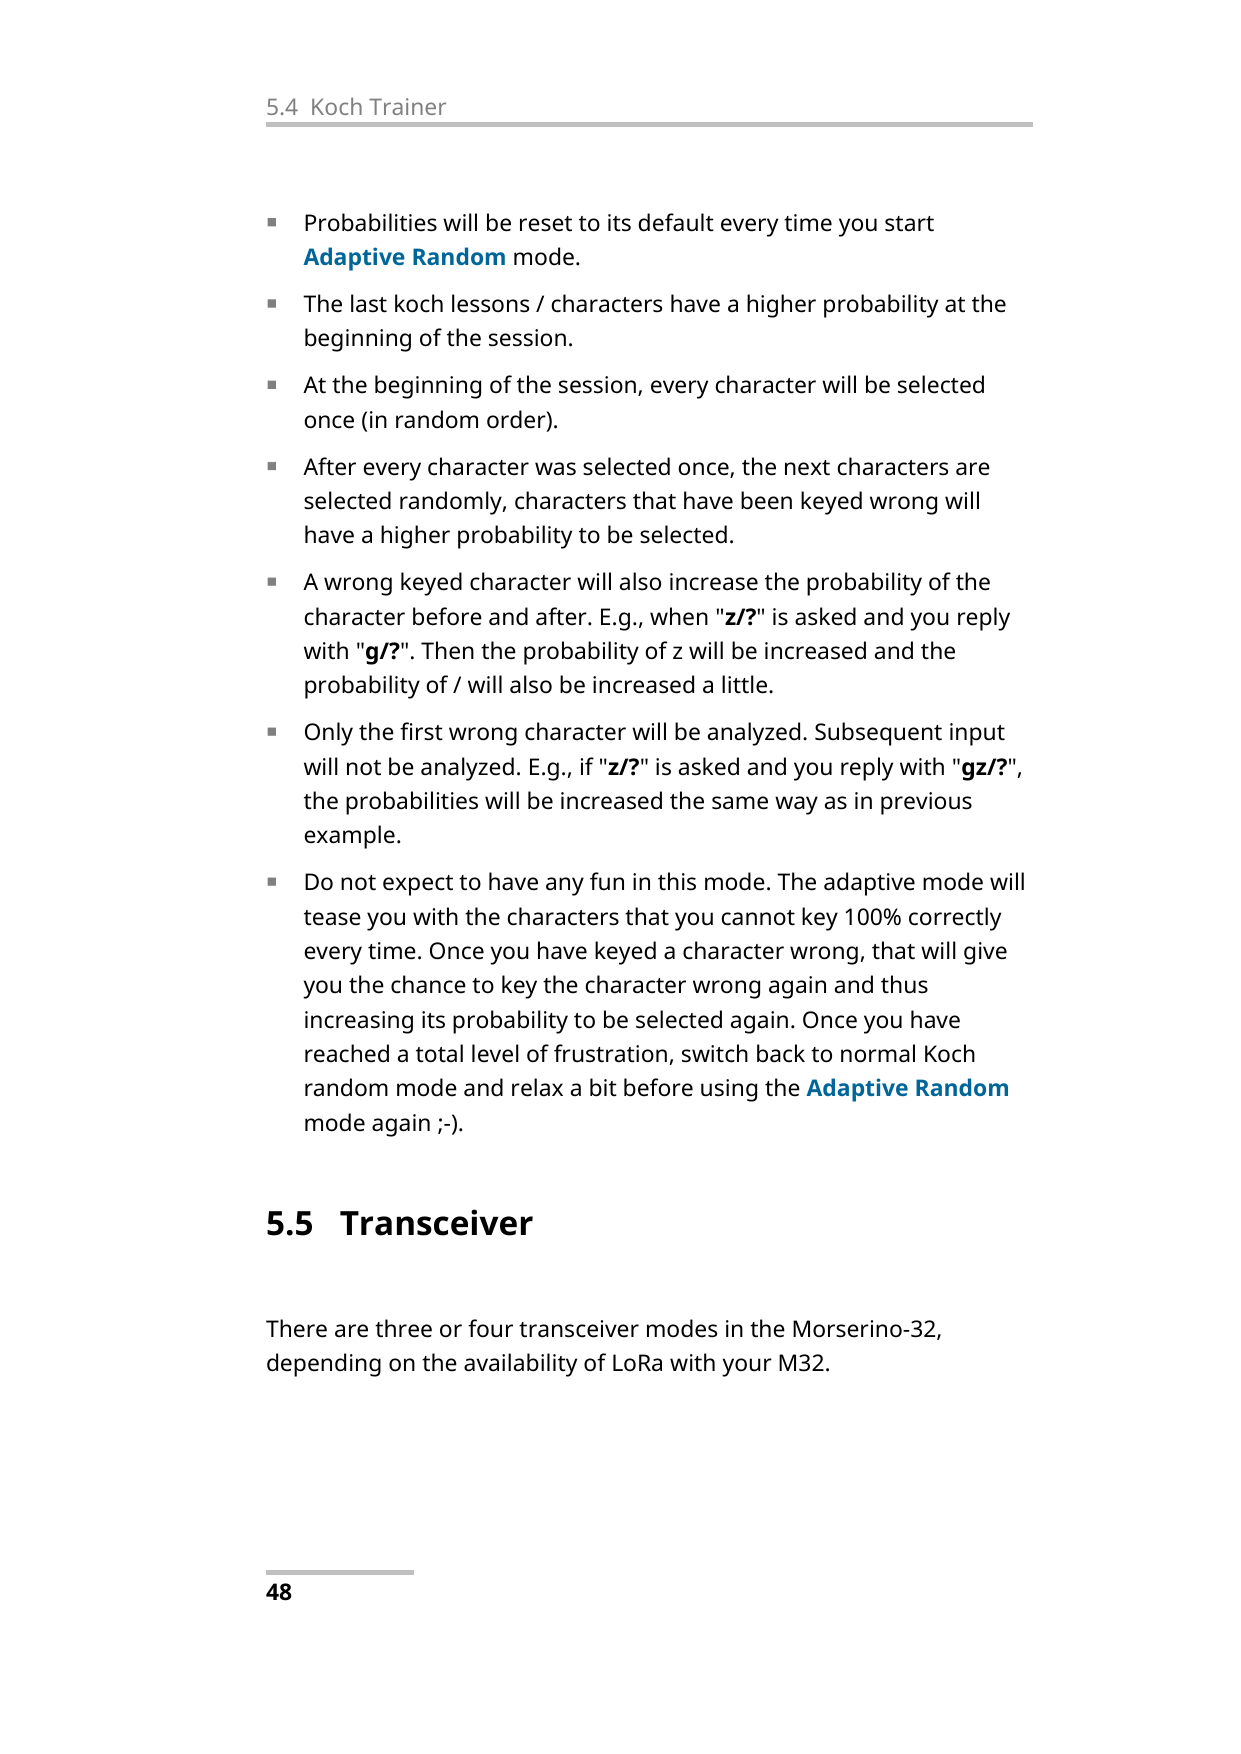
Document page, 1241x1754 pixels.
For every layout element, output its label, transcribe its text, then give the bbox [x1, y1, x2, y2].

list After every character was selected once, the next characters are selected randomly, characters that have been keyed wrong will have a higher probability to be selected. [266, 451, 1033, 551]
list Only the first wrong character will be analyzed. Subsequent input will not be analyzed. E.g., if "z/?" is asked and you reply with "gz/?", the probabilities will be increased the same way as in previous example. [266, 716, 1033, 851]
list Probabilities will be reset to its default every time you start Adaptive Random mode. [266, 207, 1033, 272]
list The last koch lessons / characters have a higher probability at the beginning of the session. [266, 288, 1033, 354]
subtitle Transceiver [266, 1200, 1033, 1246]
list A wrong keyed character will also increase the probability of the character before and after. E.g., when "z/?" is asked and you reply with "g/?". Then the probability of z will be increased and the probability of / will also be increased a little. [266, 566, 1033, 701]
list Do not expect to have any fun in this mode. The adaptive mode will tease you with the characters that you cannot key 100% correctly every time. Once you have keyed a character wrong, that will give you the chance to key the character wrong again and thus increasing its probability to be selected again. Once you have reached a total level of frustration, switch back to normal Koch random mode and relax a bit before using the Adaptive Random mode again ;-). [266, 866, 1033, 1138]
list At the beginning of the session, every character will be selected once (in random order). [266, 369, 1033, 435]
text There are three or four transceiver modes in the Morserino-32, depending on the availability of LoRa with your M32. [266, 1312, 1033, 1378]
